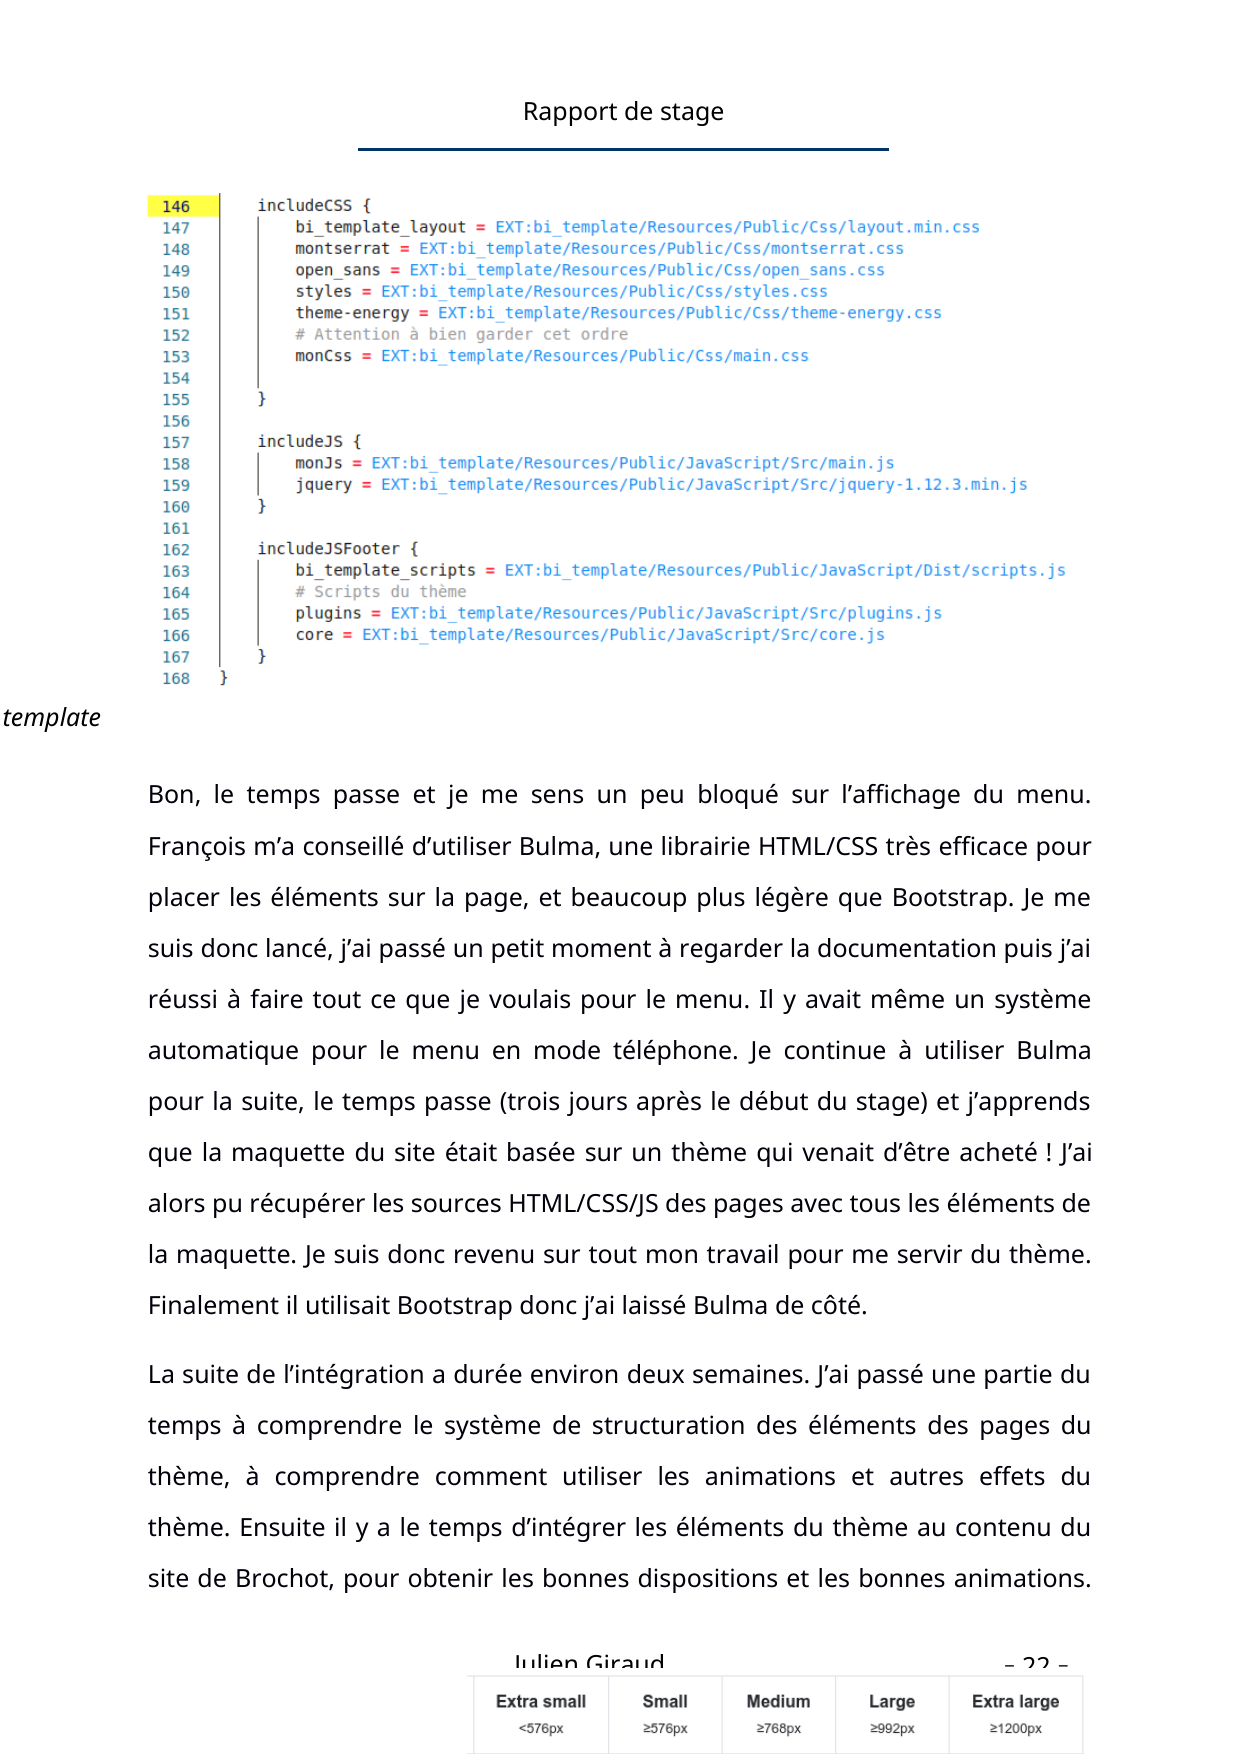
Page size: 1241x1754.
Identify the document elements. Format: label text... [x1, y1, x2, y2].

picture [147, 193, 1093, 692]
picture [467, 1668, 1094, 1754]
text La suite de l’intégration a durée environ deux semaines. J’ai passé une partie du temps à comprendre le système de structuration des éléments des pages du thème, à comprendre comment utiliser les animations et autres effets du thème. Ensuite il y a le temps d’intégrer les éléments du thème au contenu du site de Brochot, pour obtenir les bonnes dispositions et les bonnes animations. [148, 1356, 1093, 1594]
text Bon, le temps passe et je me sens un peu bloqué sur l’affichage du menu. François m’a conseillé d’utiliser Bulma, une librairie HTML/CSS très efficace pour placer les éléments sur la page, et beaucoup plus légère que Bootstrap. Je me suis donc lancé, j’ai passé un petit moment à regarder la documentation puis j’ai réussi à faire tout ce que je voulais pour le menu. Il y avait même un système automatique pour le menu en mode téléphone. Je continue à utiliser Bulma pour la suite, le temps passe (trois jours après le début du stage) et j’apprends que la maquette du site était basée sur un thème qui venait d’être acheté ! J’ai alors pu récupérer les sources HTML/CSS/JS des pages avec tous les éléments de la maquette. Je suis donc revenu sur tout mon travail pour me servir du thème. Finalement il utilisait Bootstrap donc j’ai laissé Bulma de côté. [148, 777, 1093, 1322]
